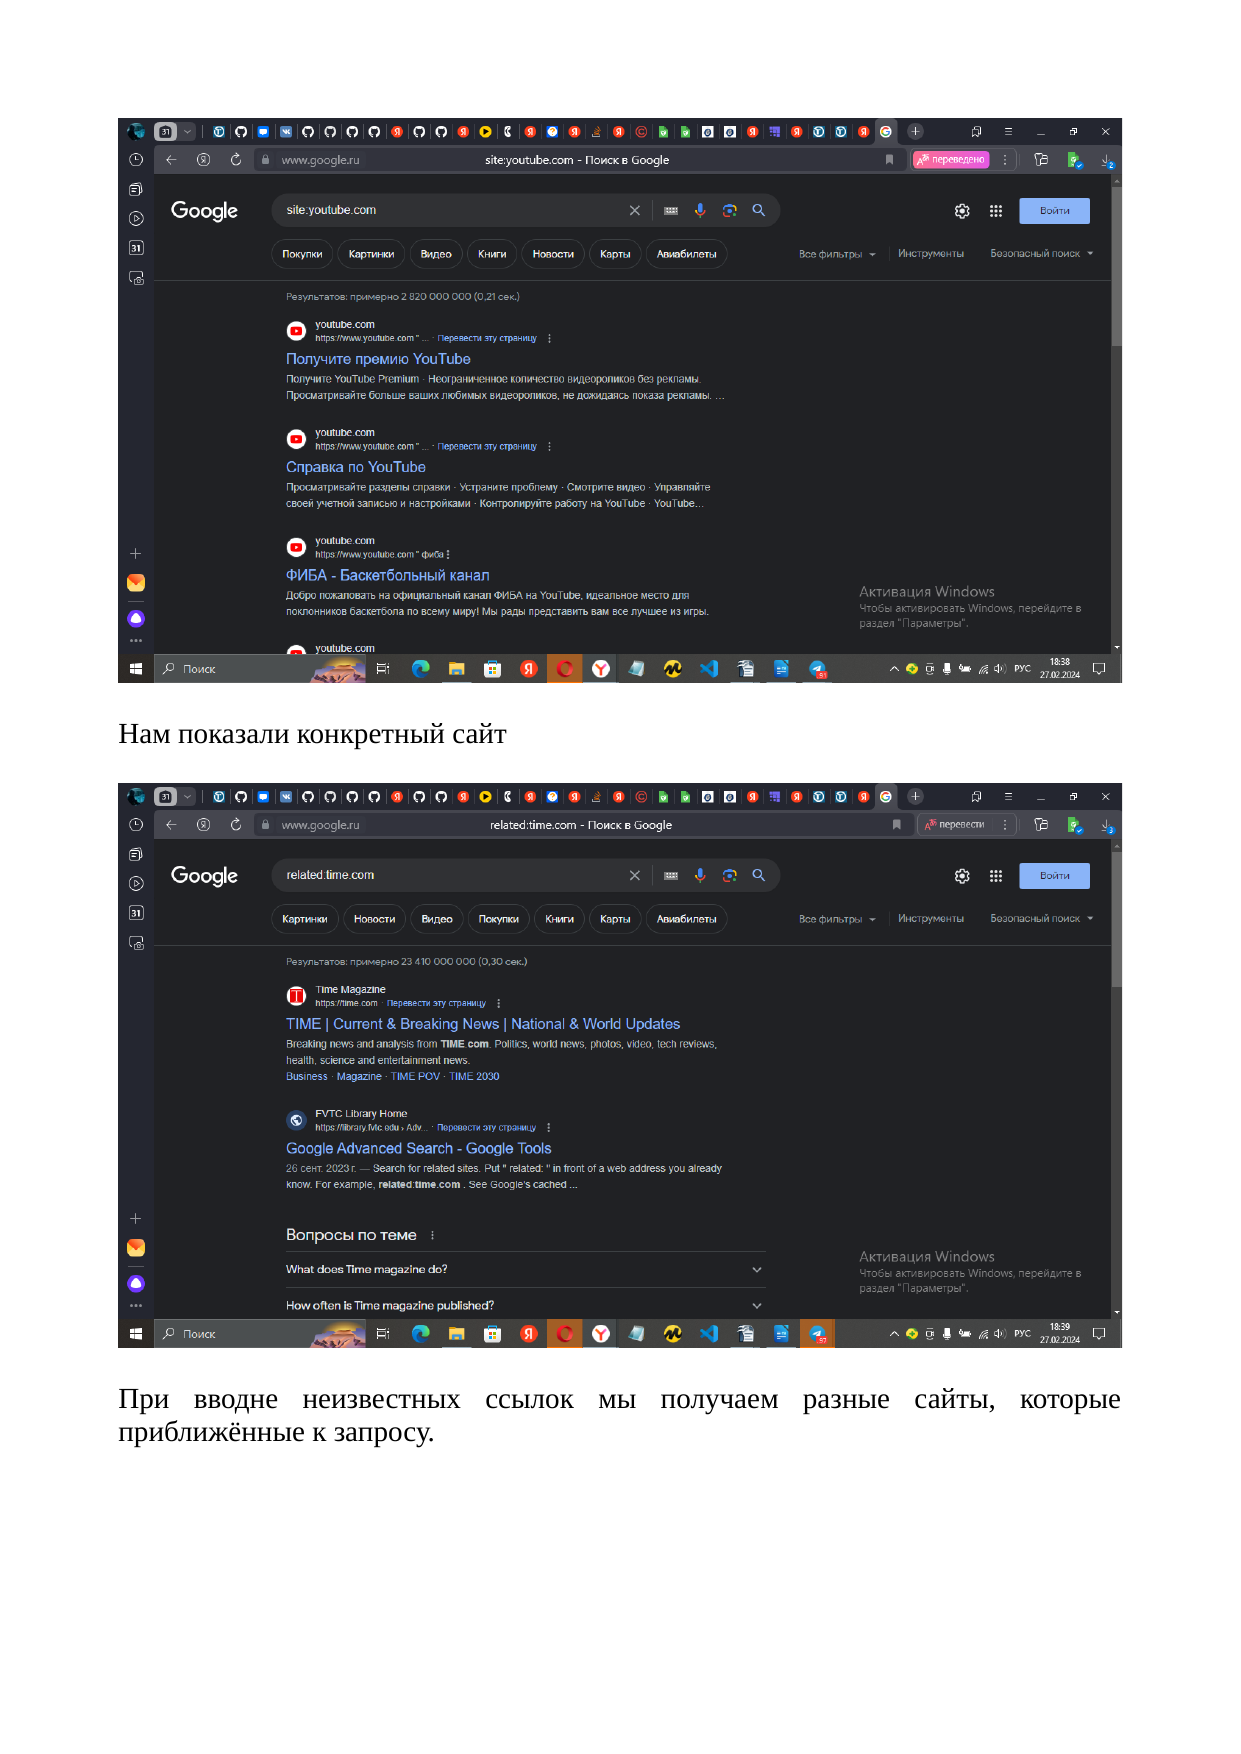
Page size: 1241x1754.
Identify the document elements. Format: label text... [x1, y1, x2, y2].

picture [118, 783, 1123, 1348]
text При вводне неизвестных ссылок мы получаем разные сайты, которые приближённые к запросу. [118, 1381, 1122, 1448]
picture [118, 118, 1123, 683]
text Нам показали конкретный сайт [118, 716, 1122, 749]
